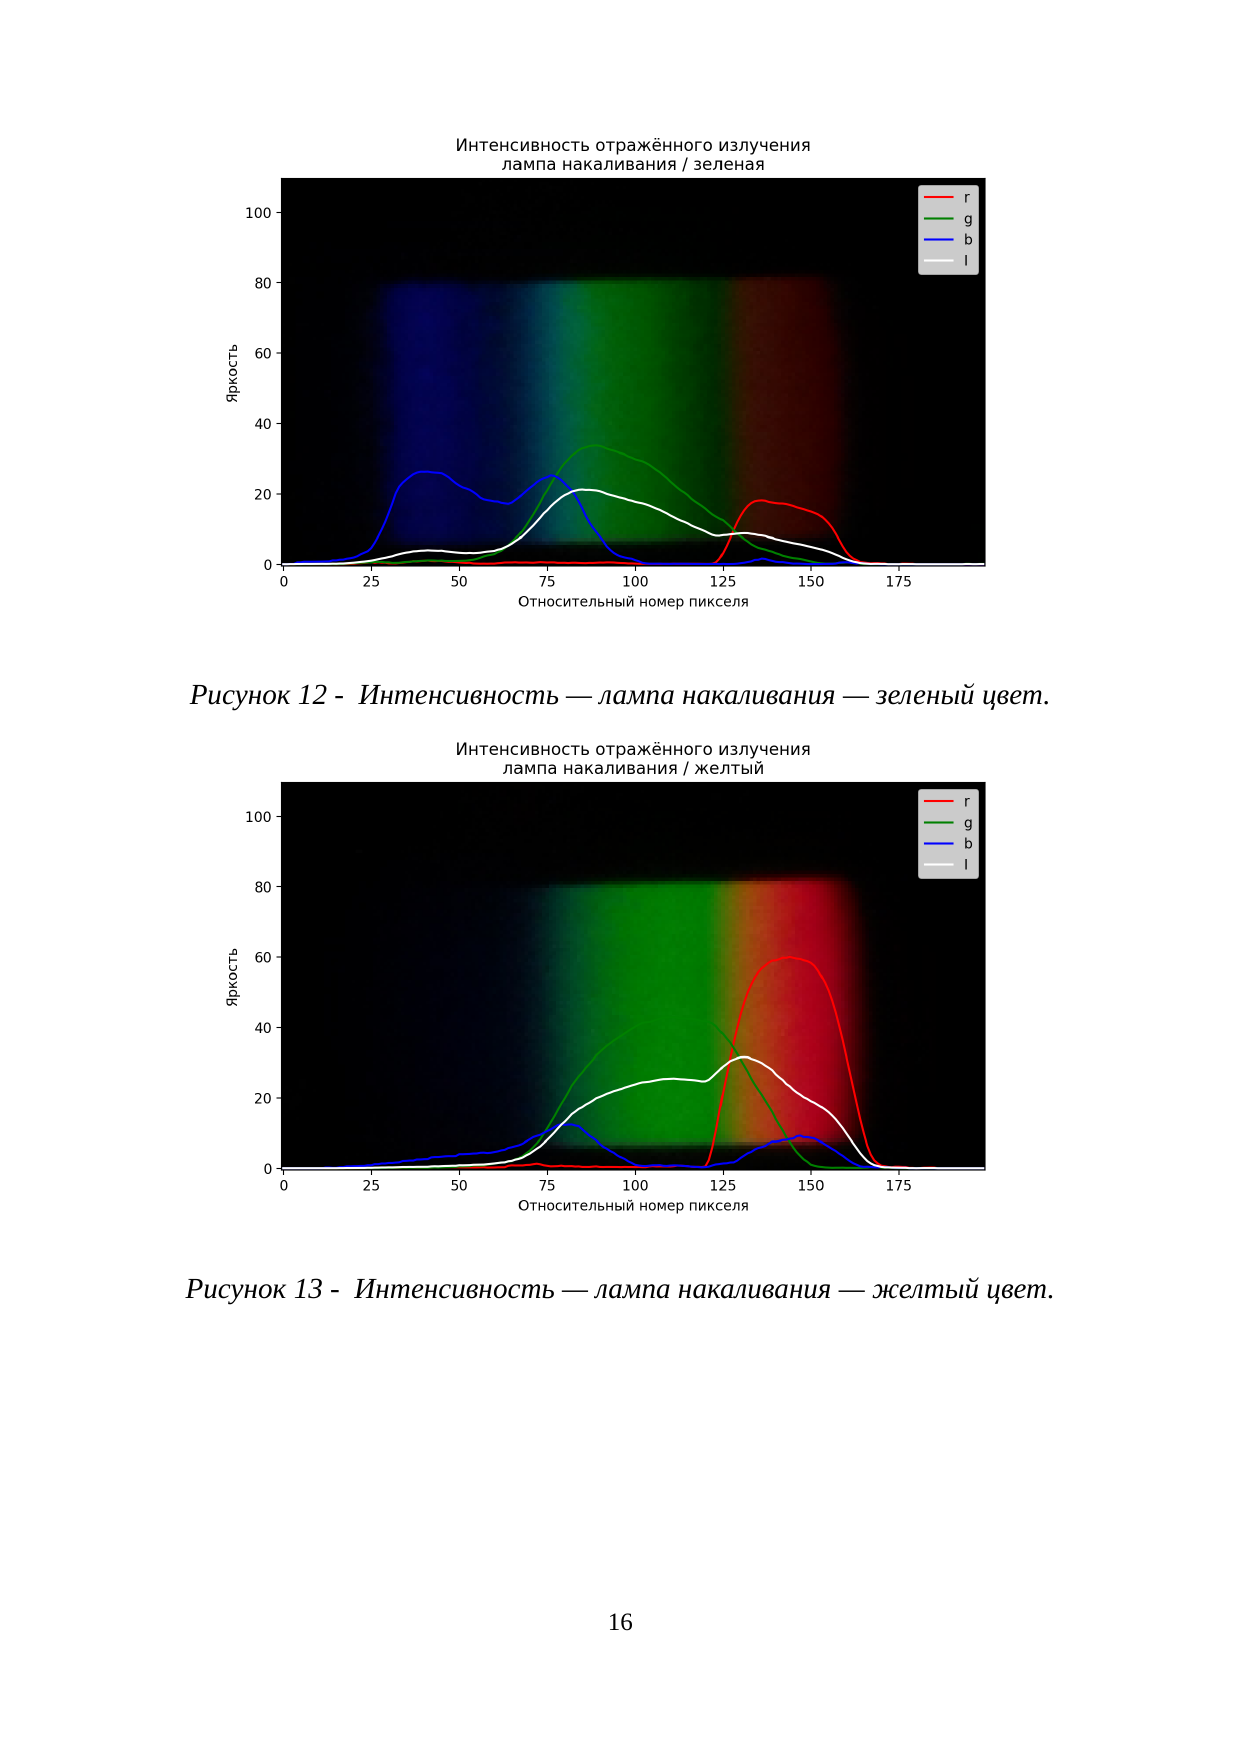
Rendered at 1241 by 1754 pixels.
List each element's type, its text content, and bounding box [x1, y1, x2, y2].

text Рисунок 13 - Интенсивность — лампа накаливания — желтый цвет. [118, 1272, 1122, 1305]
picture [118, 118, 1123, 621]
picture [118, 722, 1123, 1225]
text Рисунок 12 - Интенсивность — лампа накаливания — зеленый цвет. [118, 677, 1122, 711]
